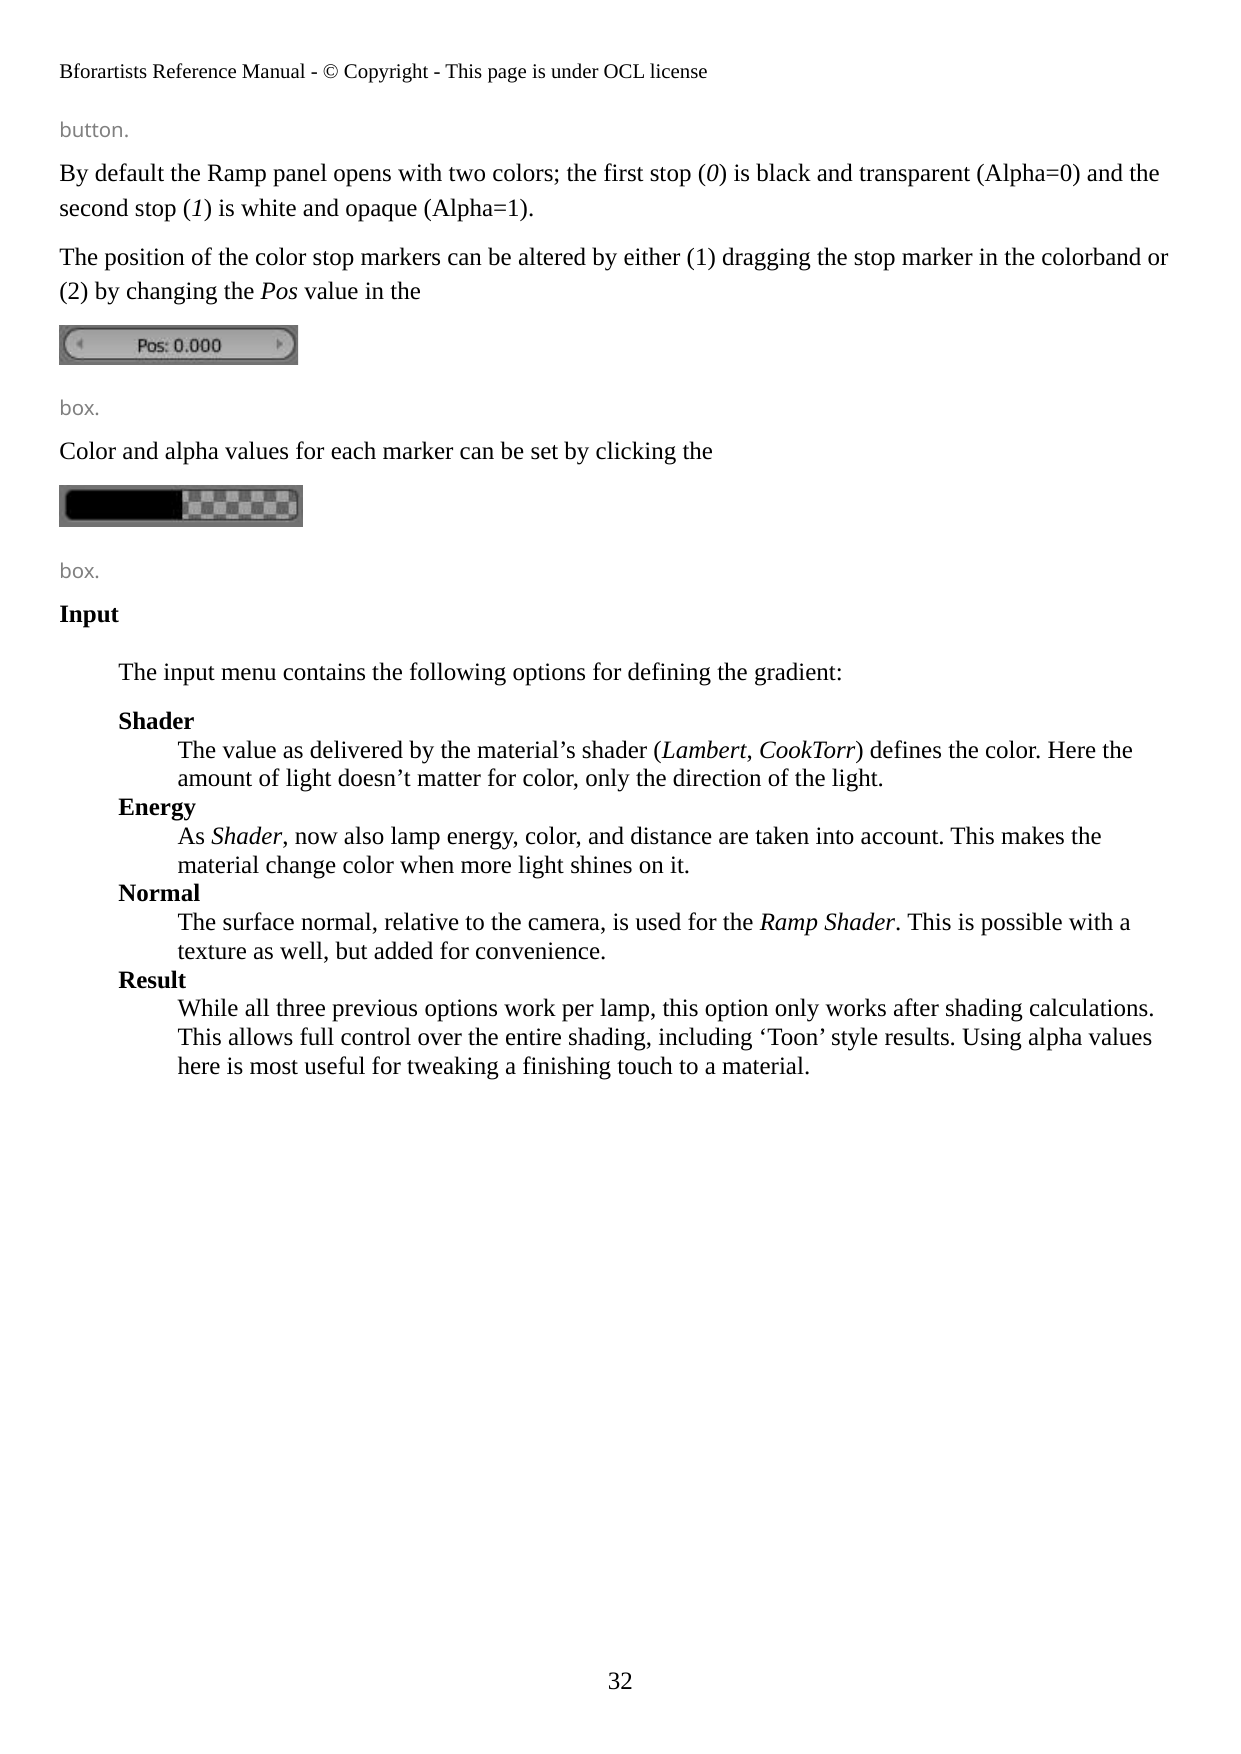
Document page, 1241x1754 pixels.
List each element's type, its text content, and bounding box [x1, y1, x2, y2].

text Color and alpha values for each marker can be set by clicking the [59, 436, 1181, 465]
subtitle Result [118, 965, 1181, 993]
text box. [59, 390, 1181, 421]
text box. [59, 553, 1181, 584]
text The input menu contains the following options for defining the gradient: [118, 657, 1181, 686]
text The position of the color stop markers can be altered by either (1) dragging the stop marker in the colorband or (2) by changing the Pos value in the [59, 242, 1181, 305]
subtitle Input [59, 599, 1181, 627]
list While all three previous options work per lamp, this option only works after shading calculations. This allows full control over the entire shading, including ‘Toon’ style results. Using alpha values here is most useful for tweaking a finishing touch to a material. [177, 993, 1181, 1080]
picture [59, 325, 299, 365]
list The value as delivered by the material’s shader (Lambert, CookTorr) defines the color. Here the amount of light doesn’t matter for color, only the direction of the light. [177, 735, 1181, 792]
list The surface normal, relative to the camera, is used for the Ramp Shader. This is possible with a texture as well, but added for convenience. [177, 907, 1181, 965]
text By default the Ramp panel opens with two colors; the first stop (0) is black and transparent (Alpha=0) and the second stop (1) is white and opaque (Alpha=1). [59, 158, 1181, 222]
text button. [59, 113, 1181, 144]
subtitle Shader [118, 706, 1181, 735]
picture [59, 485, 303, 527]
list As Shader, now also lamp energy, color, and distance are taken into account. This makes the material change color when more light shines on it. [177, 821, 1181, 878]
subtitle Energy [118, 792, 1181, 821]
subtitle Normal [118, 878, 1181, 907]
